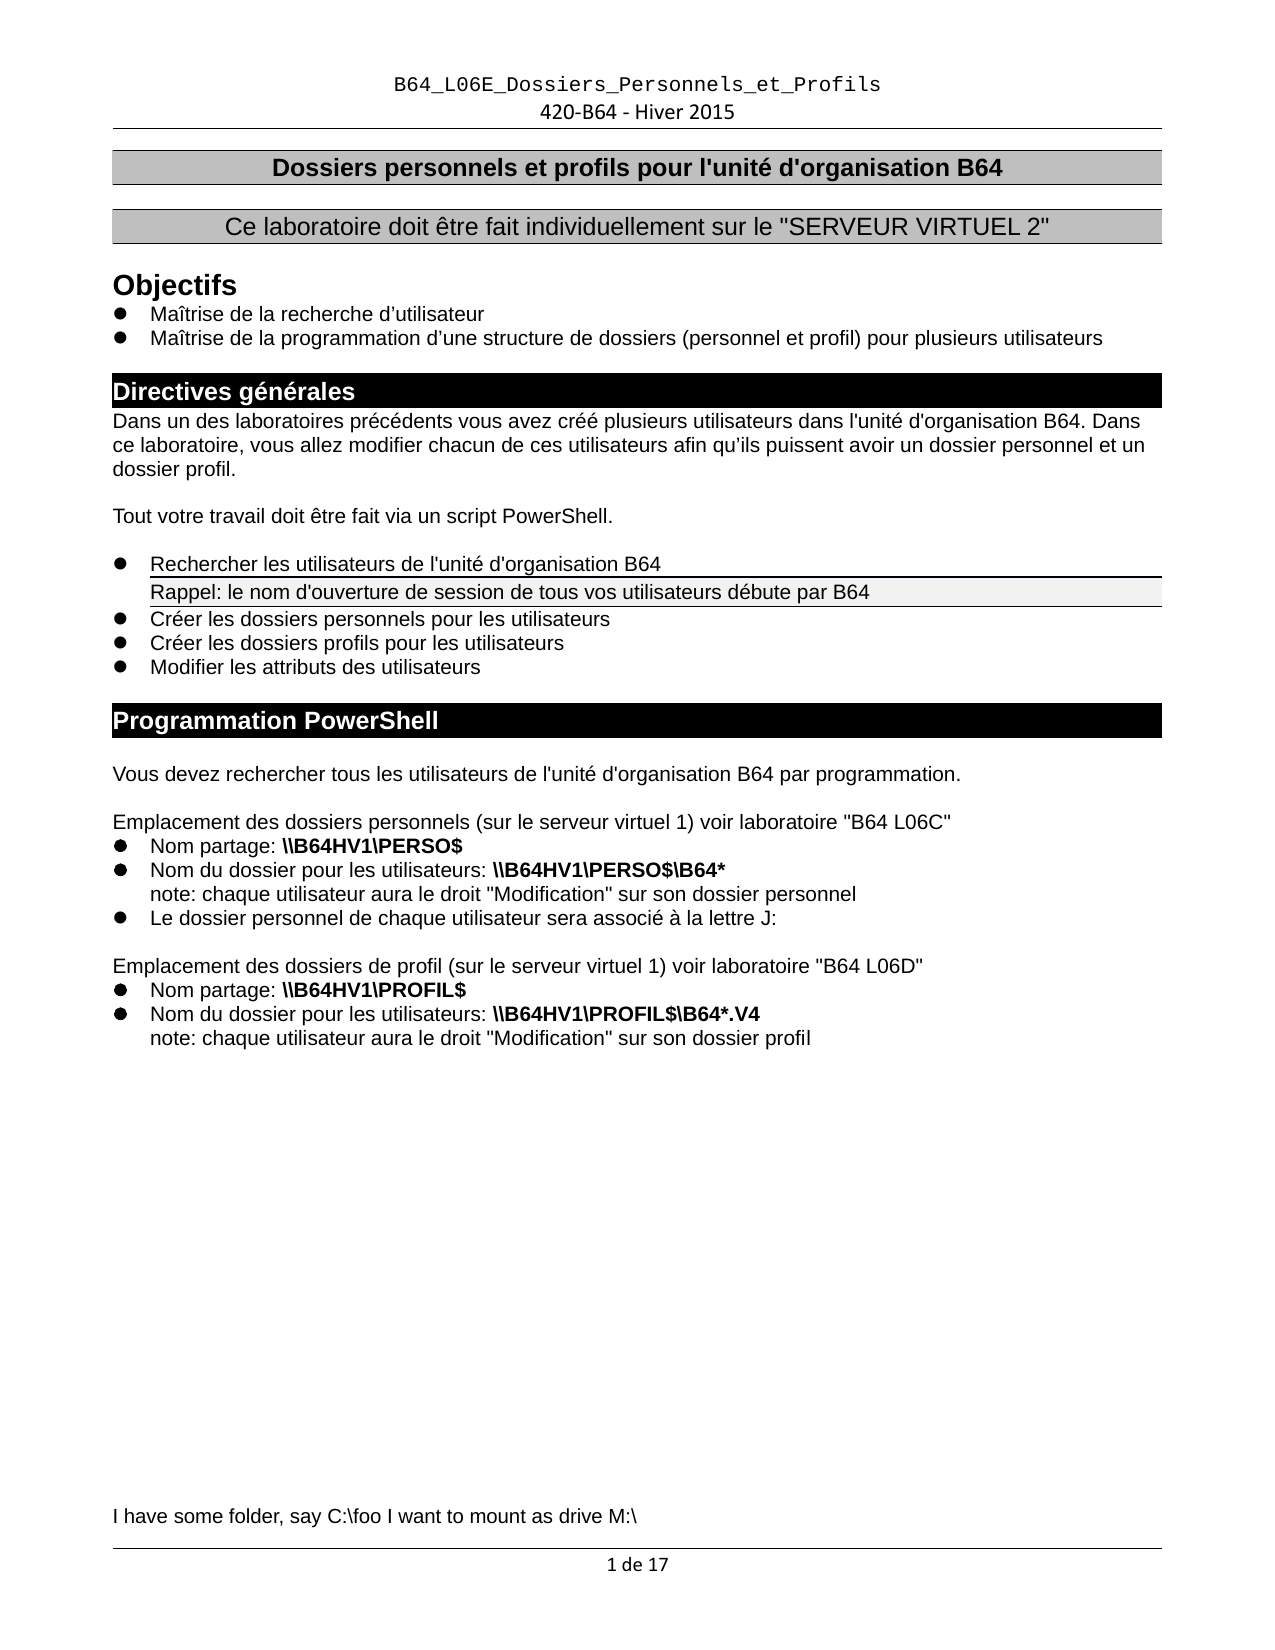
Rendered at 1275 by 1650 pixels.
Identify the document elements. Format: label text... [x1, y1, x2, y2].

text I have some folder, say C:\foo I want to mount as drive M:\ [112, 1505, 1162, 1528]
text Dans un des laboratoires précédents vous avez créé plusieurs utilisateurs dans l'unité d'organisation B64. Dans ce laboratoire, vous allez modifier chacun de ces utilisateurs afin qu’ils puissent avoir un dossier personnel et un dossier profil. [112, 408, 1162, 480]
text Emplacement des dossiers personnels (sur le serveur virtuel 1) voir laboratoire "B64 L06C" [112, 809, 1162, 833]
text Objectifs [112, 268, 1162, 301]
list Créer les dossiers profils pour les utilisateurs [112, 631, 1162, 655]
list Créer les dossiers personnels pour les utilisateurs [112, 607, 1162, 631]
list Nom partage: \\B64HV1\PROFIL$ [112, 978, 1162, 1002]
list Rechercher les utilisateurs de l'unité d'organisation B64 [112, 552, 1162, 576]
text Ce laboratoire doit être fait individuellement sur le "SERVEUR VIRTUEL 2" [112, 210, 1162, 244]
text note: chaque utilisateur aura le droit "Modification" sur son dossier personnel [150, 882, 1162, 906]
list Maîtrise de la programmation d’une structure de dossiers (personnel et profil) pour plusieurs utilisateurs [112, 326, 1162, 349]
text note: chaque utilisateur aura le droit "Modification" sur son dossier profil [150, 1026, 1162, 1050]
text Directives générales [112, 375, 1162, 408]
text Rappel: le nom d'ouverture de session de tous vos utilisateurs débute par B64 [150, 578, 1162, 606]
list Modifier les attributs des utilisateurs [112, 655, 1162, 679]
text Vous devez rechercher tous les utilisateurs de l'unité d'organisation B64 par programmation. [112, 762, 1162, 786]
list Nom du dossier pour les utilisateurs: \\B64HV1\PERSO$\B64* [112, 858, 1162, 882]
text Tout votre travail doit être fait via un script PowerShell. [112, 504, 1162, 528]
list Nom du dossier pour les utilisateurs: \\B64HV1\PROFIL$\B64*.V4 [112, 1002, 1162, 1026]
list Nom partage: \\B64HV1\PERSO$ [112, 833, 1162, 858]
text Emplacement des dossiers de profil (sur le serveur virtuel 1) voir laboratoire "B64 L06D" [112, 954, 1162, 978]
list Le dossier personnel de chaque utilisateur sera associé à la lettre J: [112, 906, 1162, 930]
text Dossiers personnels et profils pour l'unité d'organisation B64 [112, 151, 1162, 185]
text Programmation PowerShell [112, 704, 1162, 738]
list Maîtrise de la recherche d’utilisateur [112, 301, 1162, 326]
